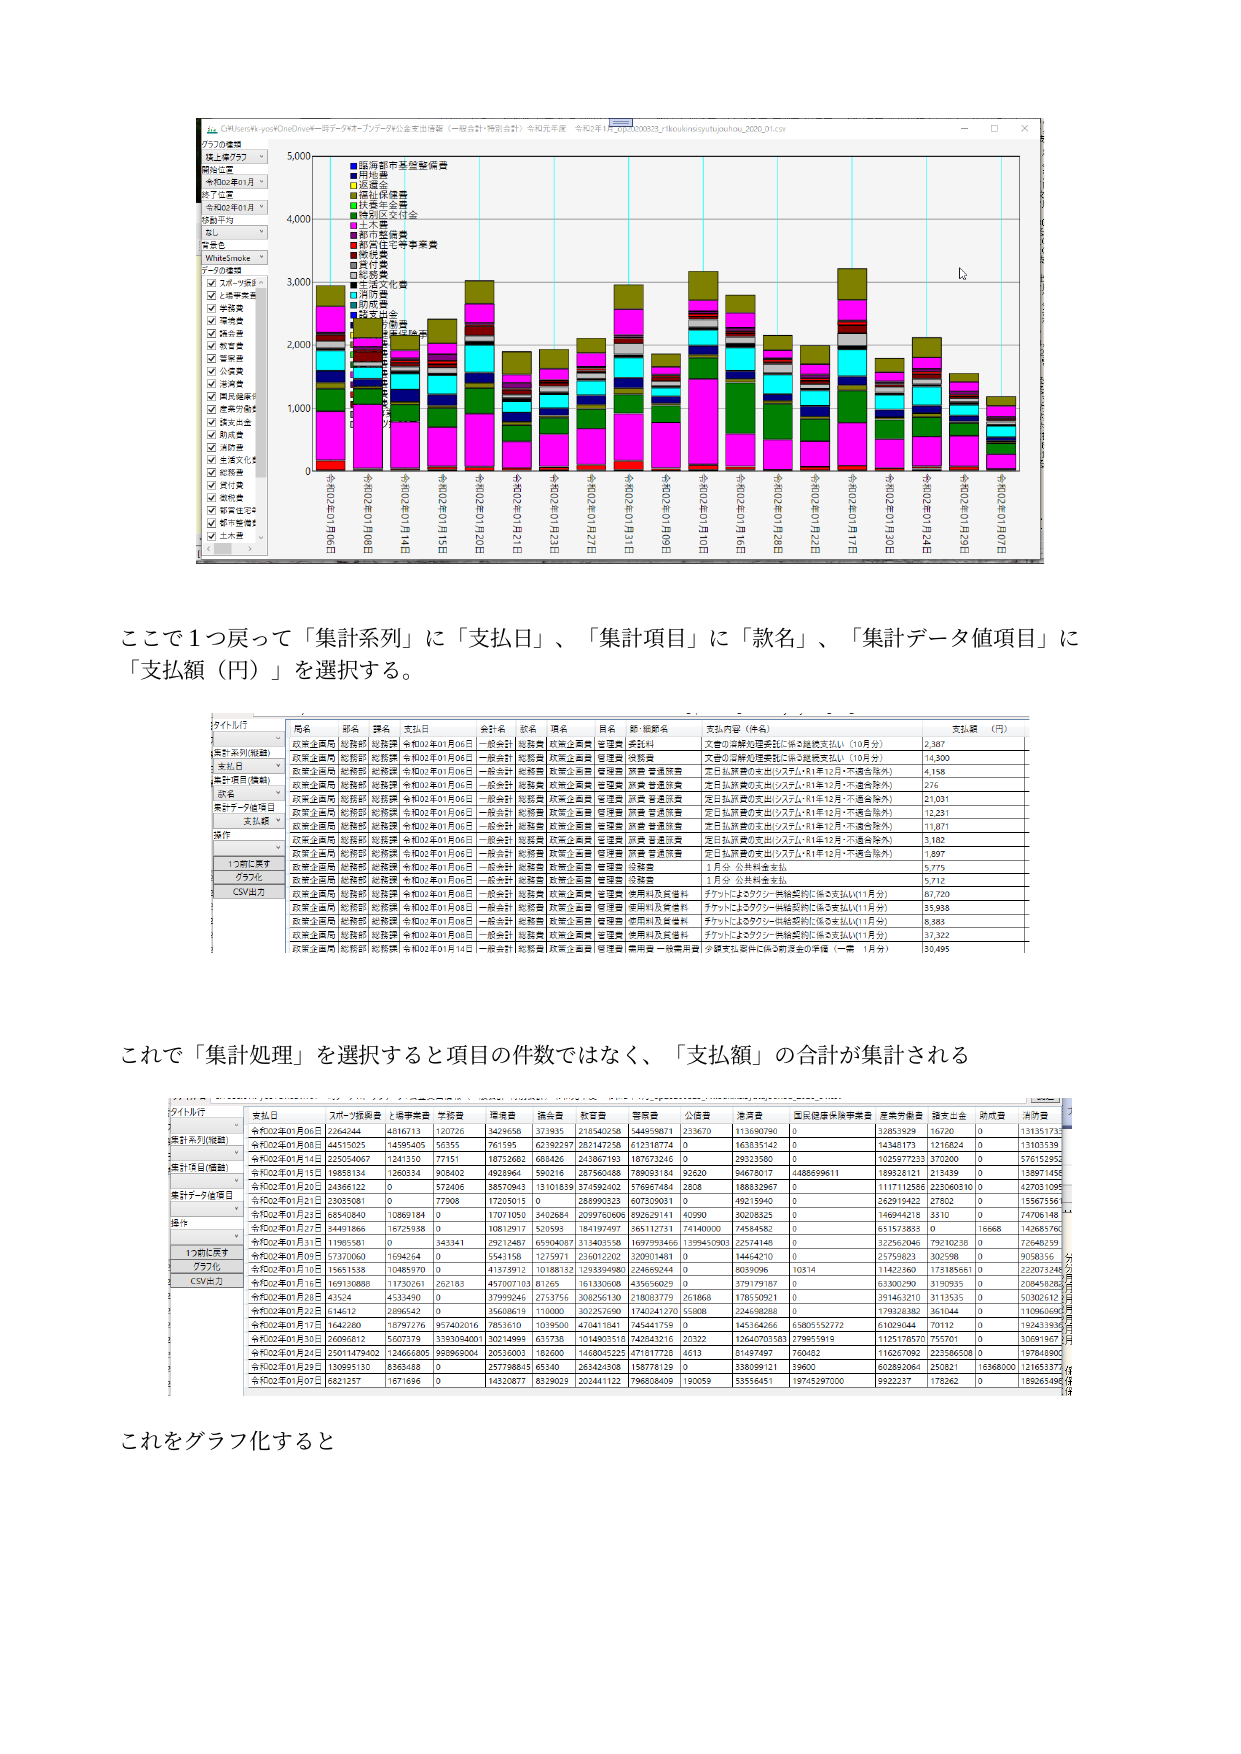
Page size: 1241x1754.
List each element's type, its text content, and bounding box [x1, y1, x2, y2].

text これで「集計処理」を選択すると項目の件数ではなく、「支払額」の合計が集計される [118, 1038, 1122, 1070]
text ここで1つ戻って「集計系列」に「支払日」、「集計項目」に「款名」、「集計データ値項目」に「支払額（円）」を選択する。 [118, 622, 1122, 684]
text これをグラフ化すると [118, 1424, 1122, 1455]
picture [196, 118, 1045, 564]
picture [168, 1098, 1072, 1396]
picture [211, 713, 1030, 953]
